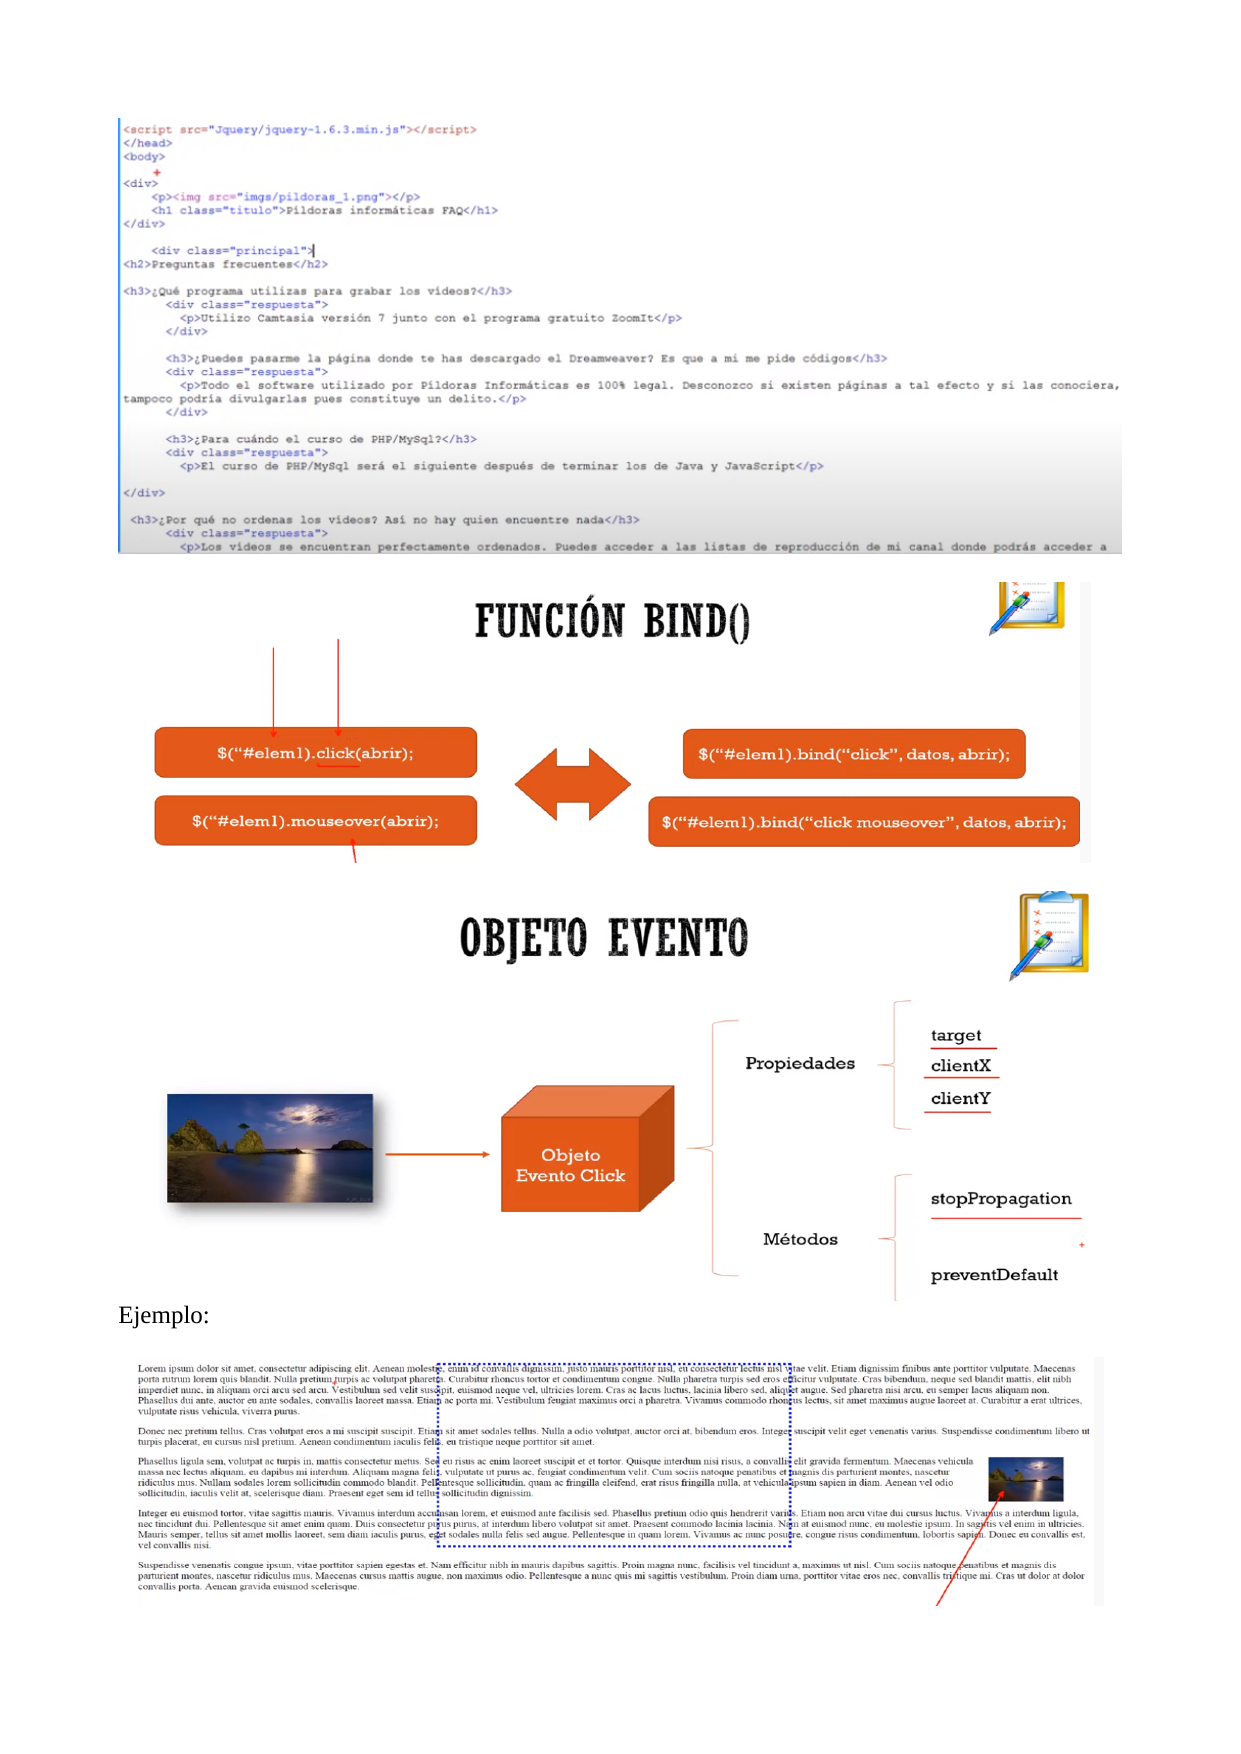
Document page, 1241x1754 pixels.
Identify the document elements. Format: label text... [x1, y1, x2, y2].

picture [118, 118, 1122, 554]
picture [136, 1357, 1104, 1606]
picture [149, 582, 1091, 863]
text Ejemplo: [118, 891, 1122, 1329]
picture [151, 891, 1089, 1301]
